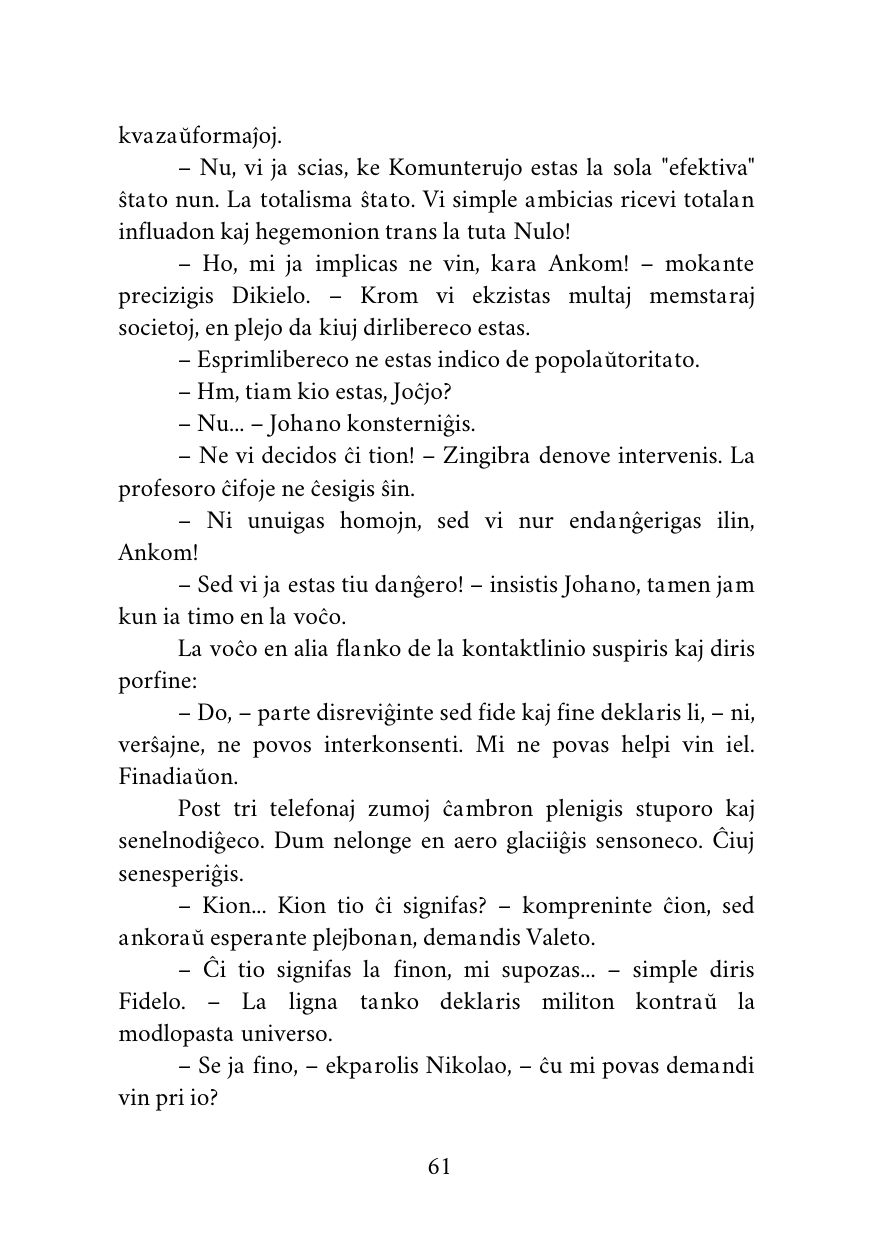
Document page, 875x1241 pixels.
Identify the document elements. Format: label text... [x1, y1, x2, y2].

text – Kion... Kion tio ĉi signifas? – kompreninte ĉion, sed ankoraŭ esperante plejbonan, demandis Valeto. [118, 888, 756, 952]
text – Nu... – Johano konsterniĝis. [118, 407, 756, 439]
text – Do, – parte disreviĝinte sed fide kaj fine deklaris li, – ni, verŝajne, ne povos interkonsenti. Mi ne povas helpi vin iel. Finadiaŭon. [118, 696, 756, 792]
text – Esprimlibereco ne estas indico de popolaŭtoritato. [118, 343, 756, 375]
text – Ni unuigas homojn, sed vi nur endanĝerigas ilin, Ankom! [118, 503, 756, 567]
text La voĉo en alia flanko de la kontaktlinio suspiris kaj diris porfine: [118, 631, 756, 696]
text kvazaŭformaĵoj. [118, 118, 756, 150]
text – Ĉi tio signifas la finon, mi supozas... – simple diris Fidelo. – La ligna tanko deklaris militon kontraŭ la modlopasta universo. [118, 952, 756, 1048]
text – Hm, tiam kio estas, Joĉjo? [118, 375, 756, 407]
text – Nu, vi ja scias, ke Komunterujo estas la sola "efektiva" ŝtato nun. La totalisma ŝtato. Vi simple ambicias ricevi totalan influadon kaj hegemonion trans la tuta Nulo! [118, 150, 756, 246]
text Post tri telefonaj zumoj ĉambron plenigis stuporo kaj senelnodiĝeco. Dum nelonge en aero glaciiĝis sensoneco. Ĉiuj senesperiĝis. [118, 792, 756, 888]
text – Sed vi ja estas tiu danĝero! – insistis Johano, tamen jam kun ia timo en la voĉo. [118, 567, 756, 631]
text – Ne vi decidos ĉi tion! – Zingibra denove intervenis. La profesoro ĉifoje ne ĉesigis ŝin. [118, 439, 756, 503]
text – Ho, mi ja implicas ne vin, kara Ankom! – mokante precizigis Dikielo. – Krom vi ekzistas multaj memstaraj societoj, en plejo da kiuj dirlibereco estas. [118, 246, 756, 343]
text – Se ja fino, – ekparolis Nikolao, – ĉu mi povas demandi vin pri io? [118, 1048, 756, 1113]
